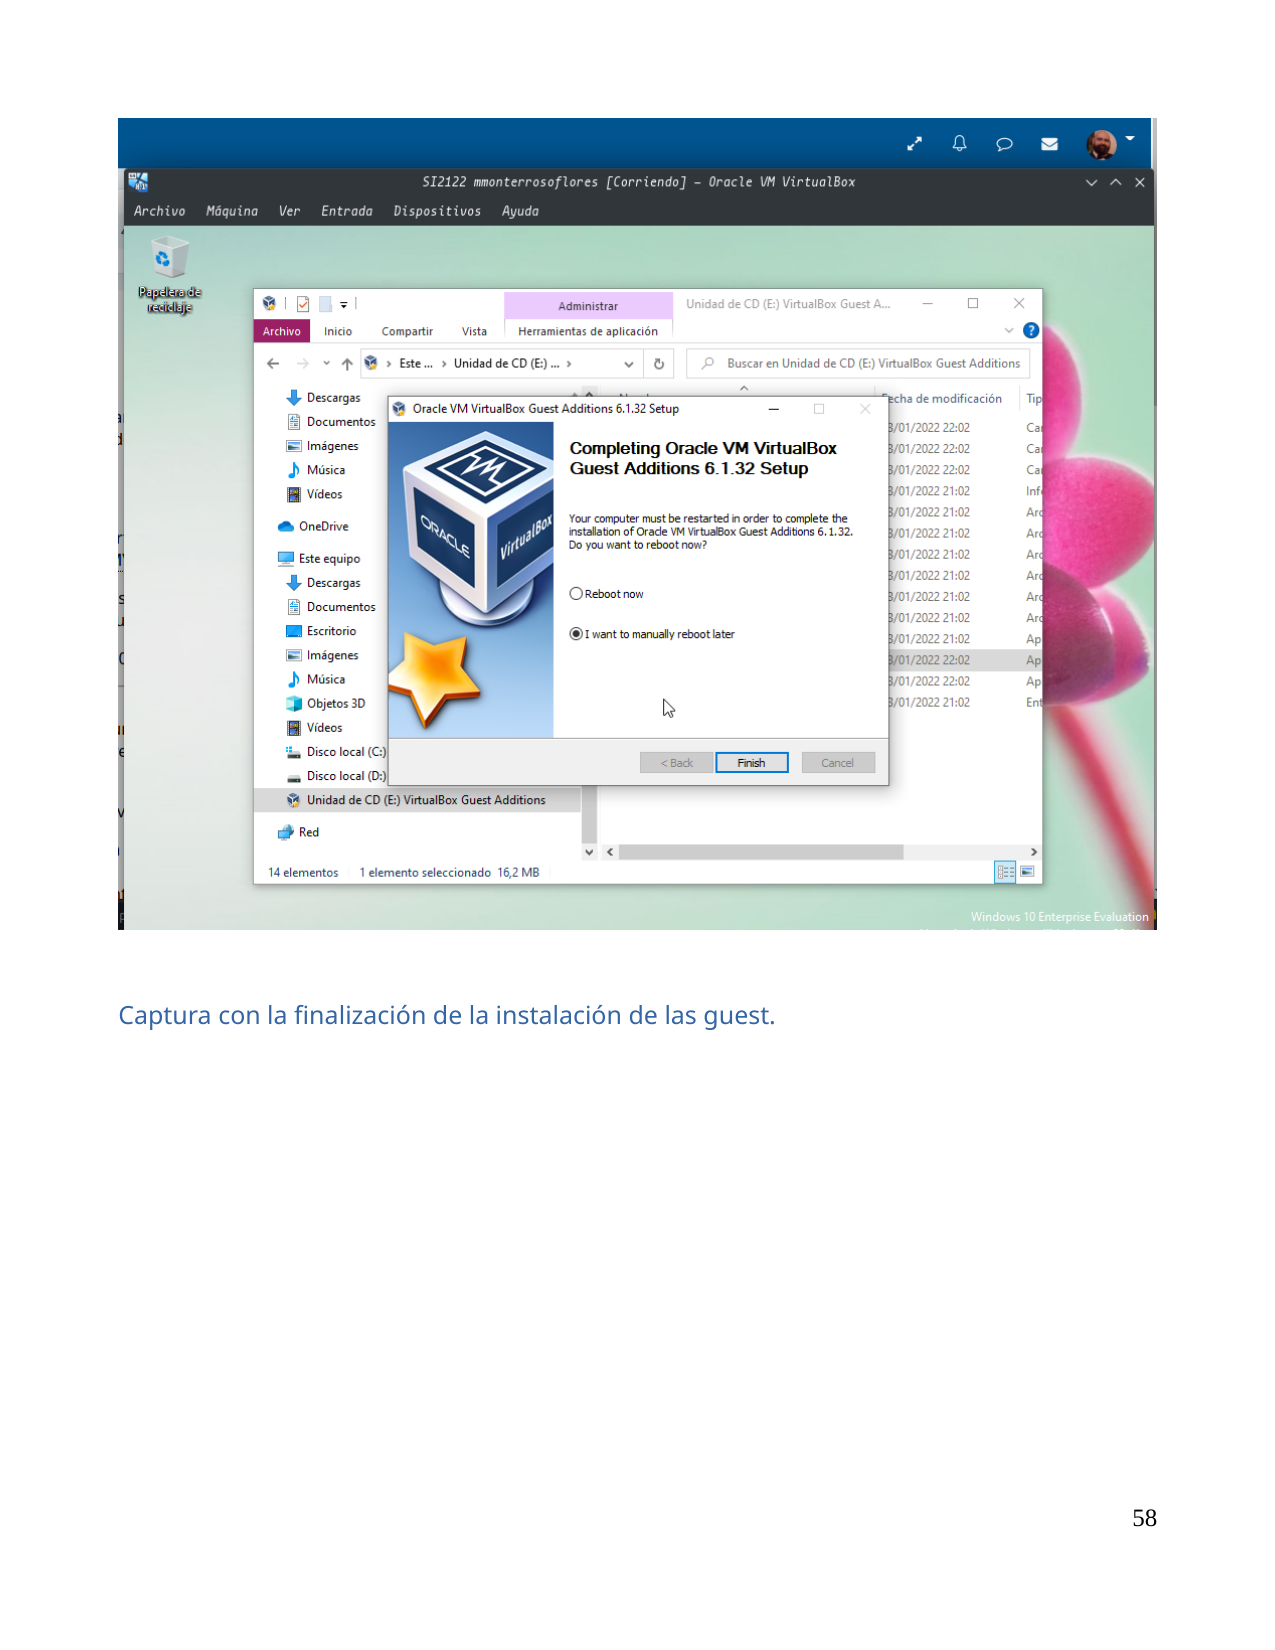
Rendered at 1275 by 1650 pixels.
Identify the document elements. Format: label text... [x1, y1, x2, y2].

text Captura con la finalización de la instalación de las guest. [118, 998, 1157, 1032]
table_header [118, 930, 1157, 964]
picture [118, 118, 1157, 930]
